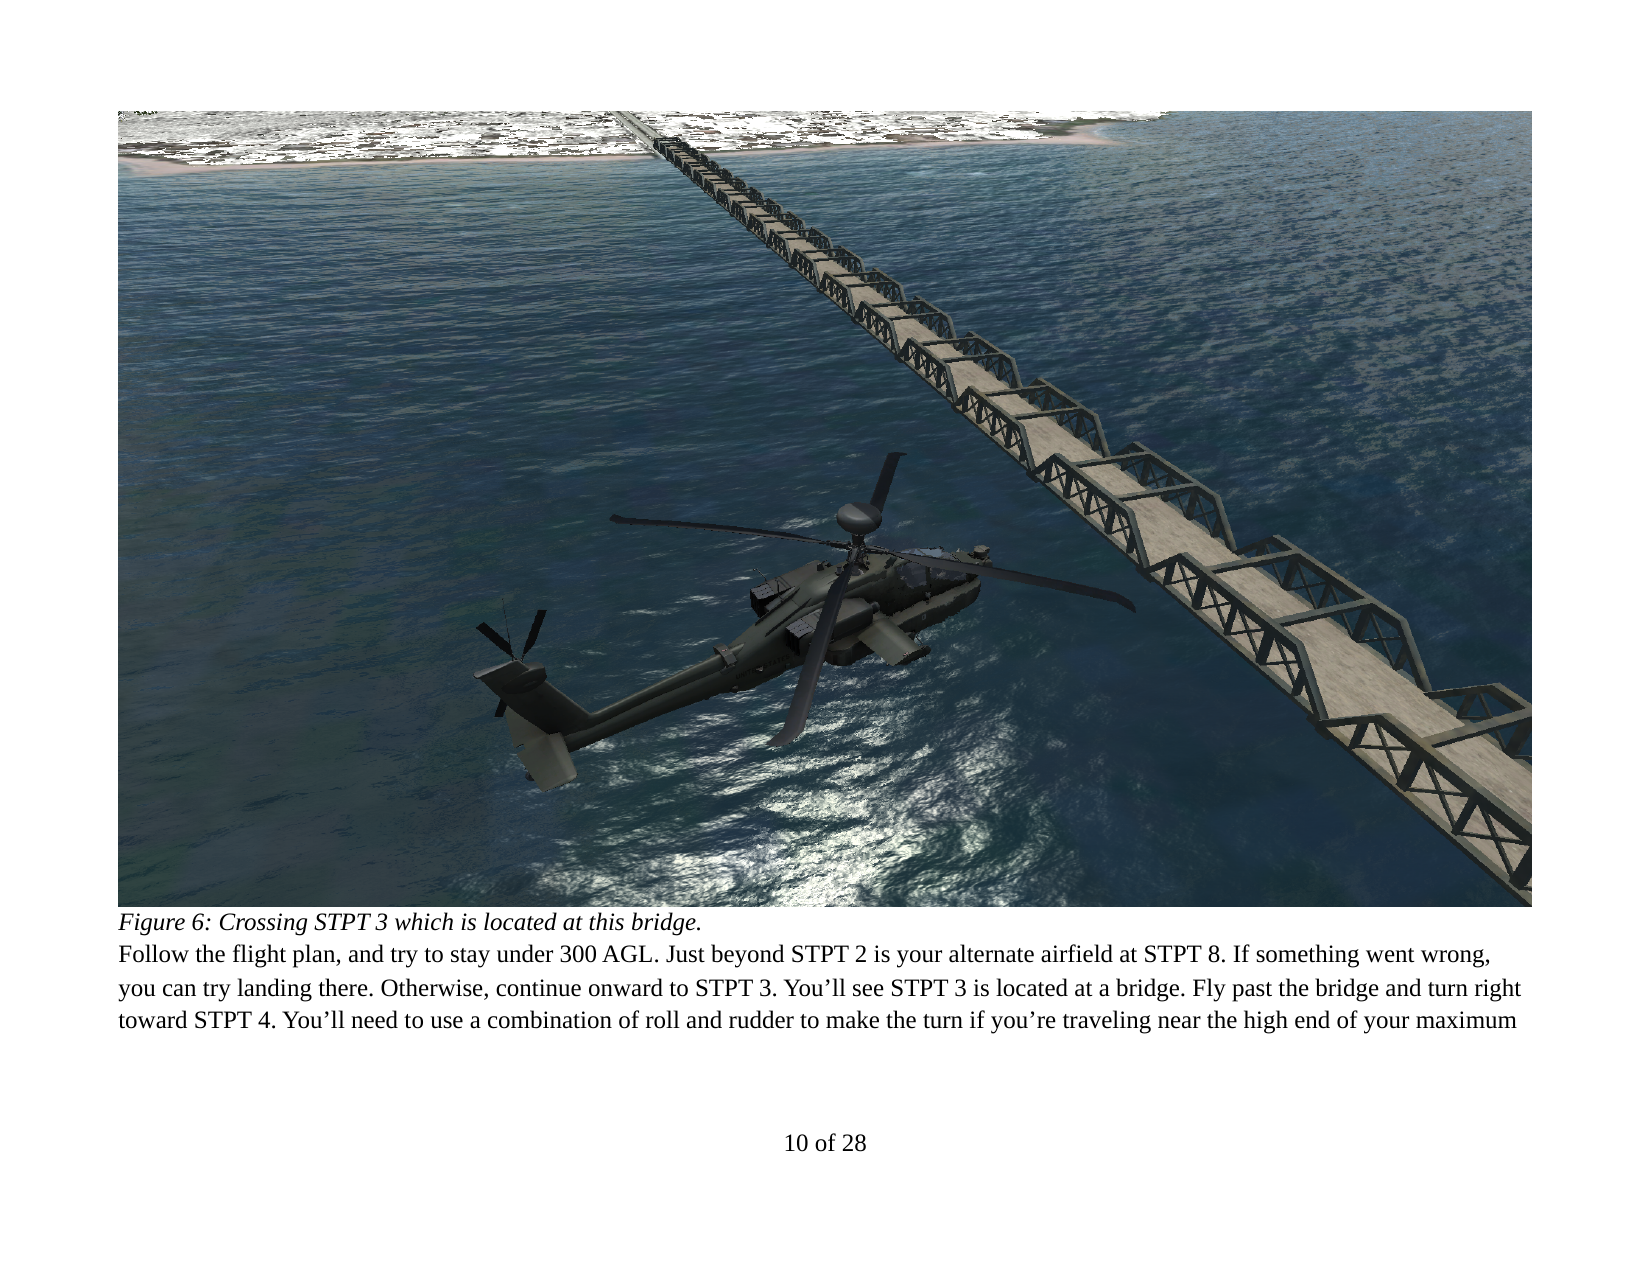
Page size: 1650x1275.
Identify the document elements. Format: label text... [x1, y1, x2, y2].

text Follow the flight plan, and try to stay under 300 AGL. Just beyond STPT 2 is your alternate airfield at STPT 8. If something went wrong, you can try landing there. Otherwise, continue onward to STPT 3. You’ll see STPT 3 is located at a bridge. Fly past the bridge and turn right toward STPT 4. You’ll need to use a combination of roll and rudder to make the turn if you’re traveling near the high end of your maximum [118, 935, 1532, 1034]
text Figure 6: Crossing STPT 3 which is located at this bridge. [118, 907, 1532, 935]
picture [118, 111, 1532, 907]
